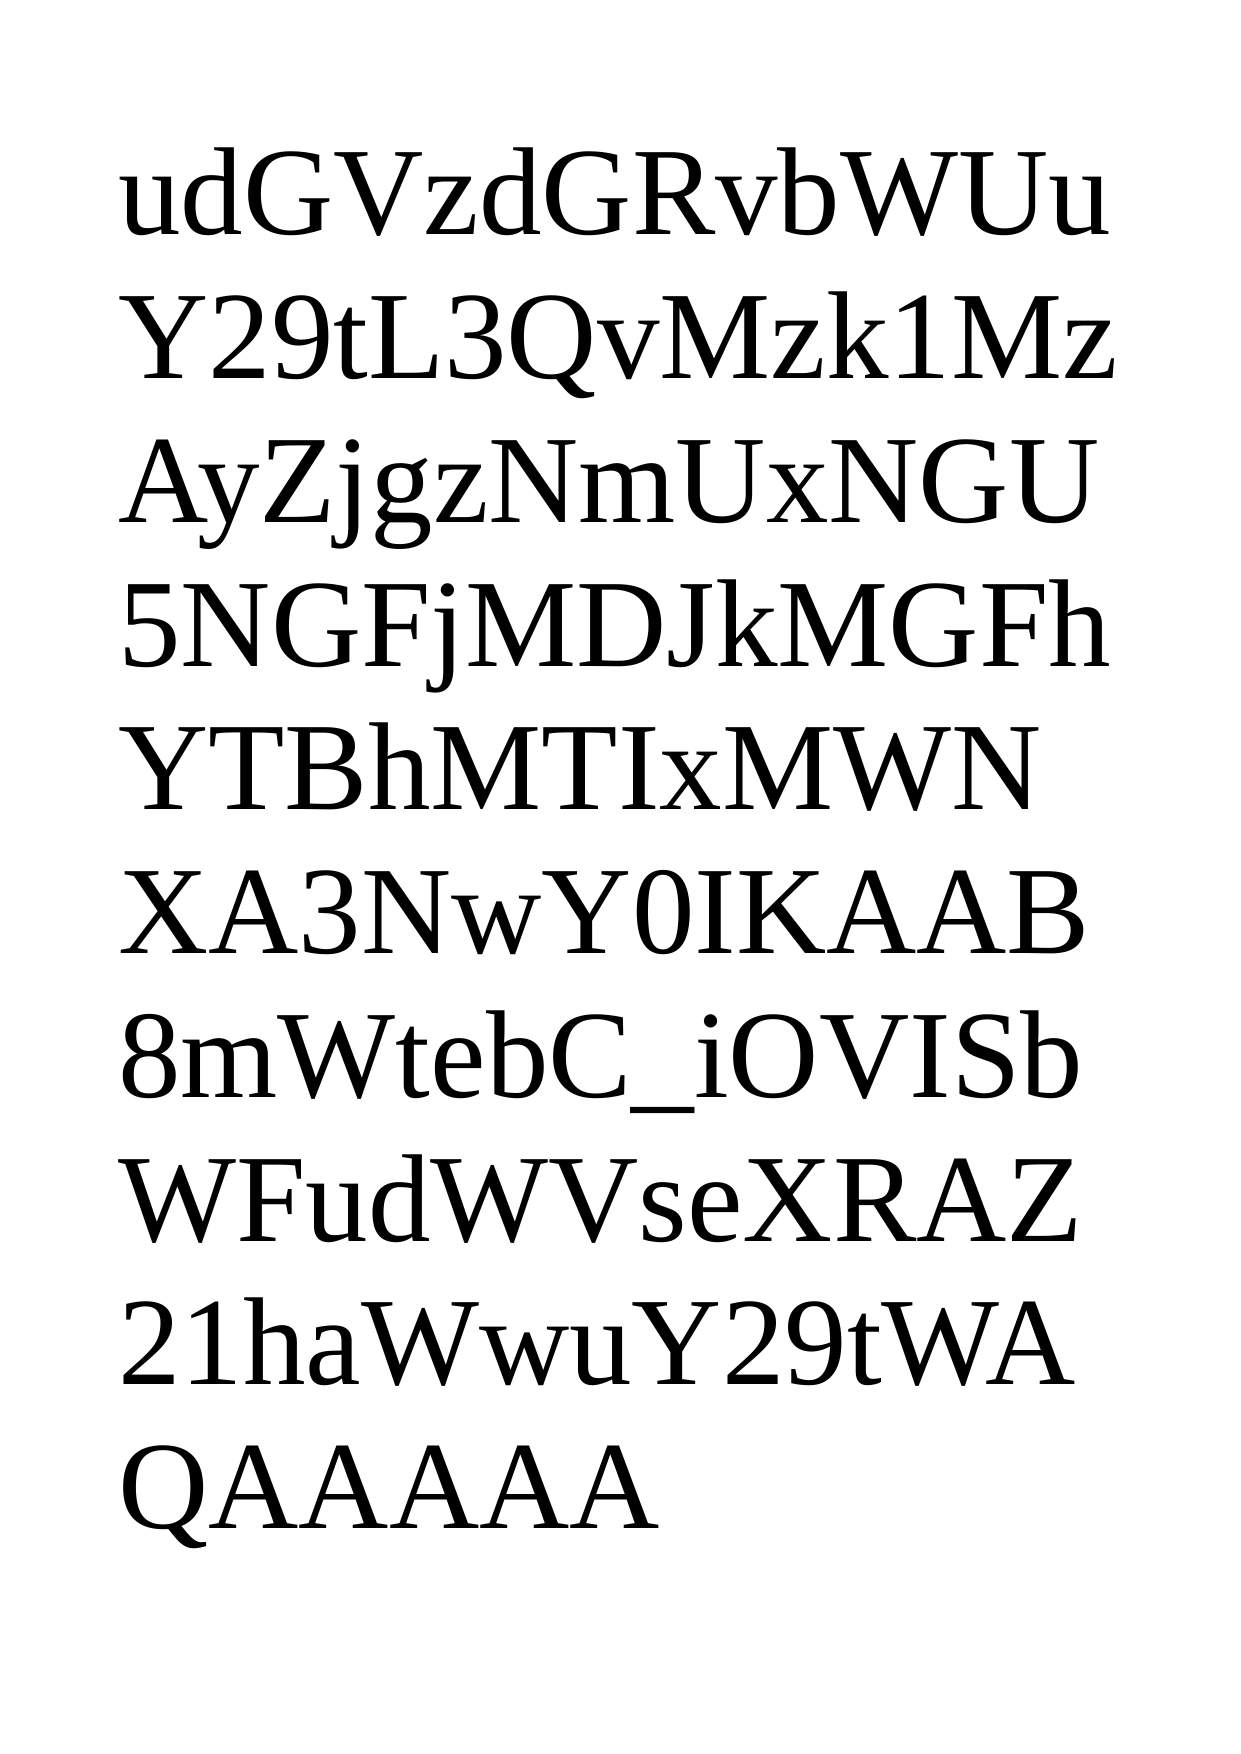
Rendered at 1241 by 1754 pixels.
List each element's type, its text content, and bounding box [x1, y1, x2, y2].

text udGVzdGRvbWUuY29tL3QvMzk1MzAyZjgzNmUxNGU5NGFjMDJkMGFhYTBhMTIxMWNXA3NwY0IKAAB8mWtebC_iOVISbWFudWVseXRAZ21haWwuY29tWAQAAAAA [118, 118, 1122, 1556]
